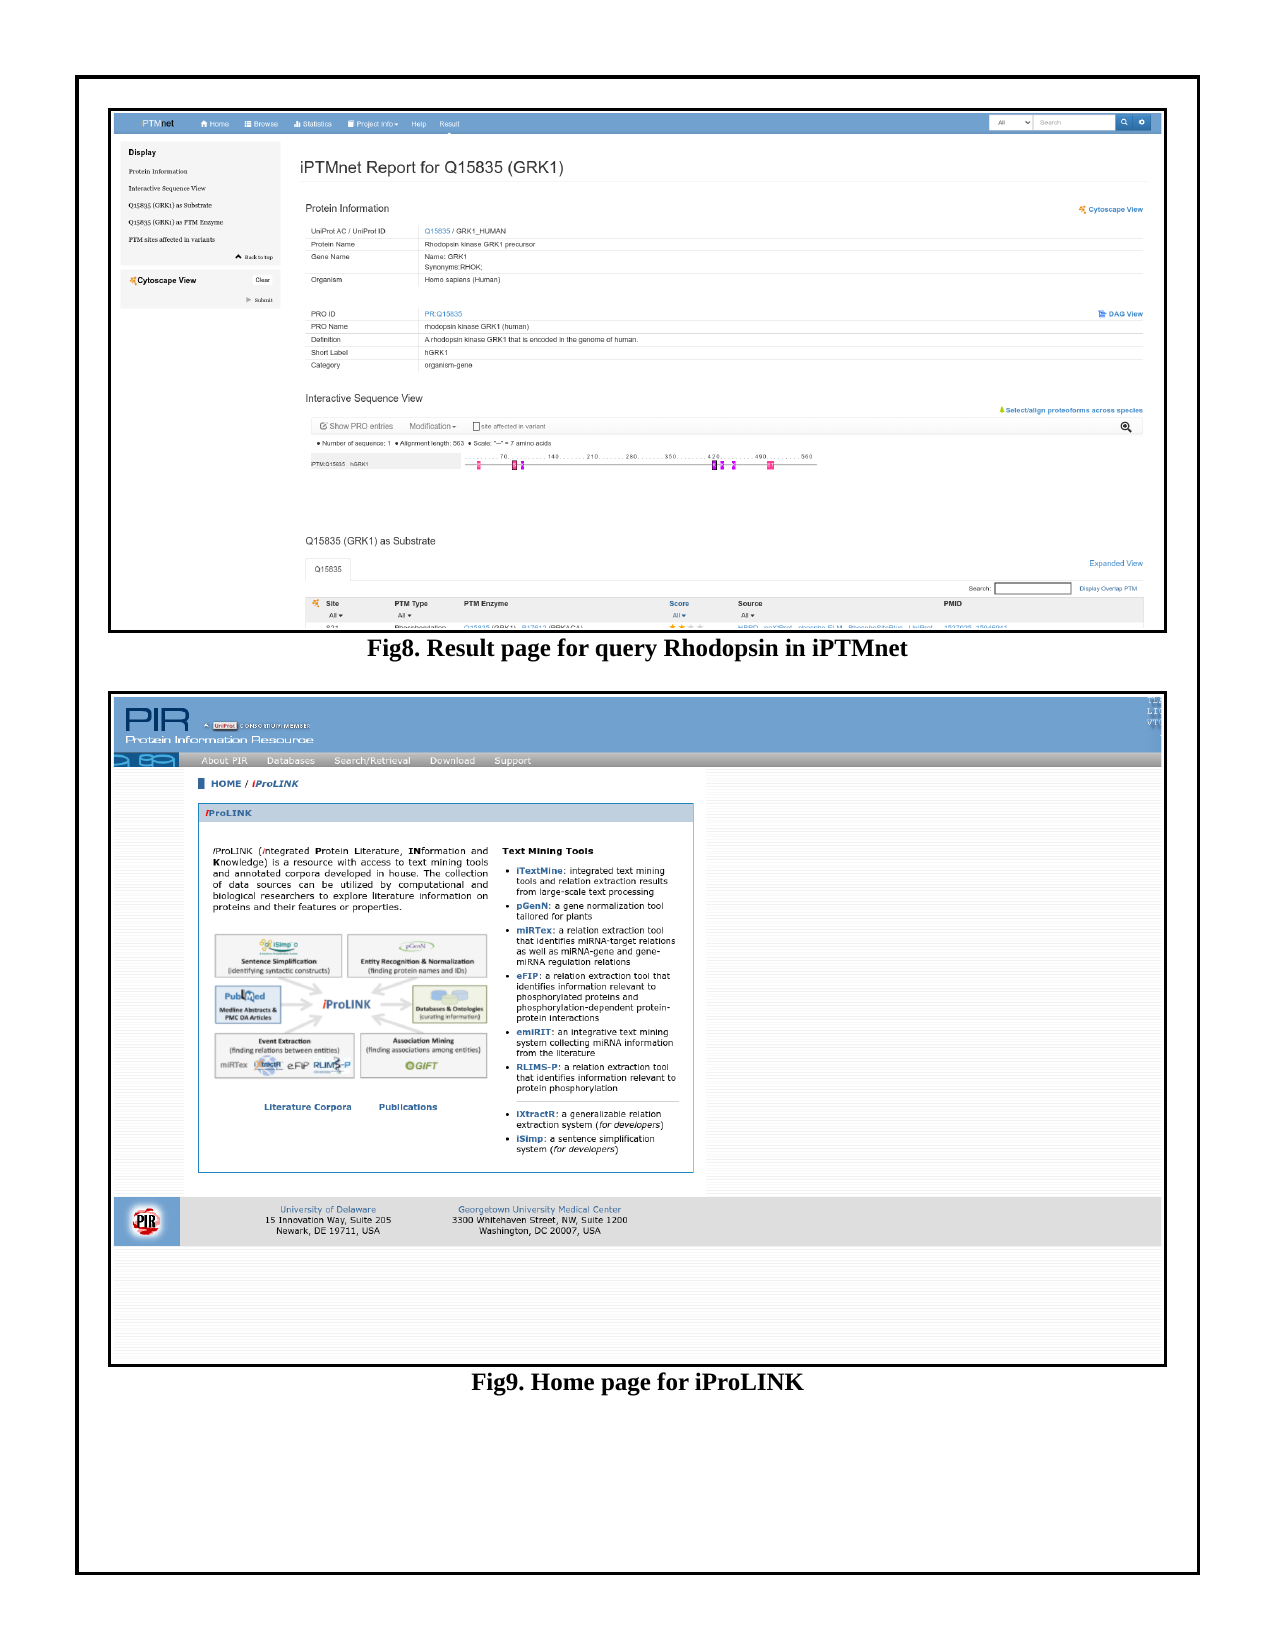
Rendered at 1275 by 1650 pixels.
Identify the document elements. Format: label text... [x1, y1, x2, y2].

picture [113, 697, 1162, 1361]
text Fig8. Result page for query Rhodopsin in iPTMnet [108, 633, 1167, 662]
text [111, 694, 1164, 1364]
text Fig9. Home page for iProLINK [108, 1367, 1167, 1396]
picture [113, 113, 1162, 628]
